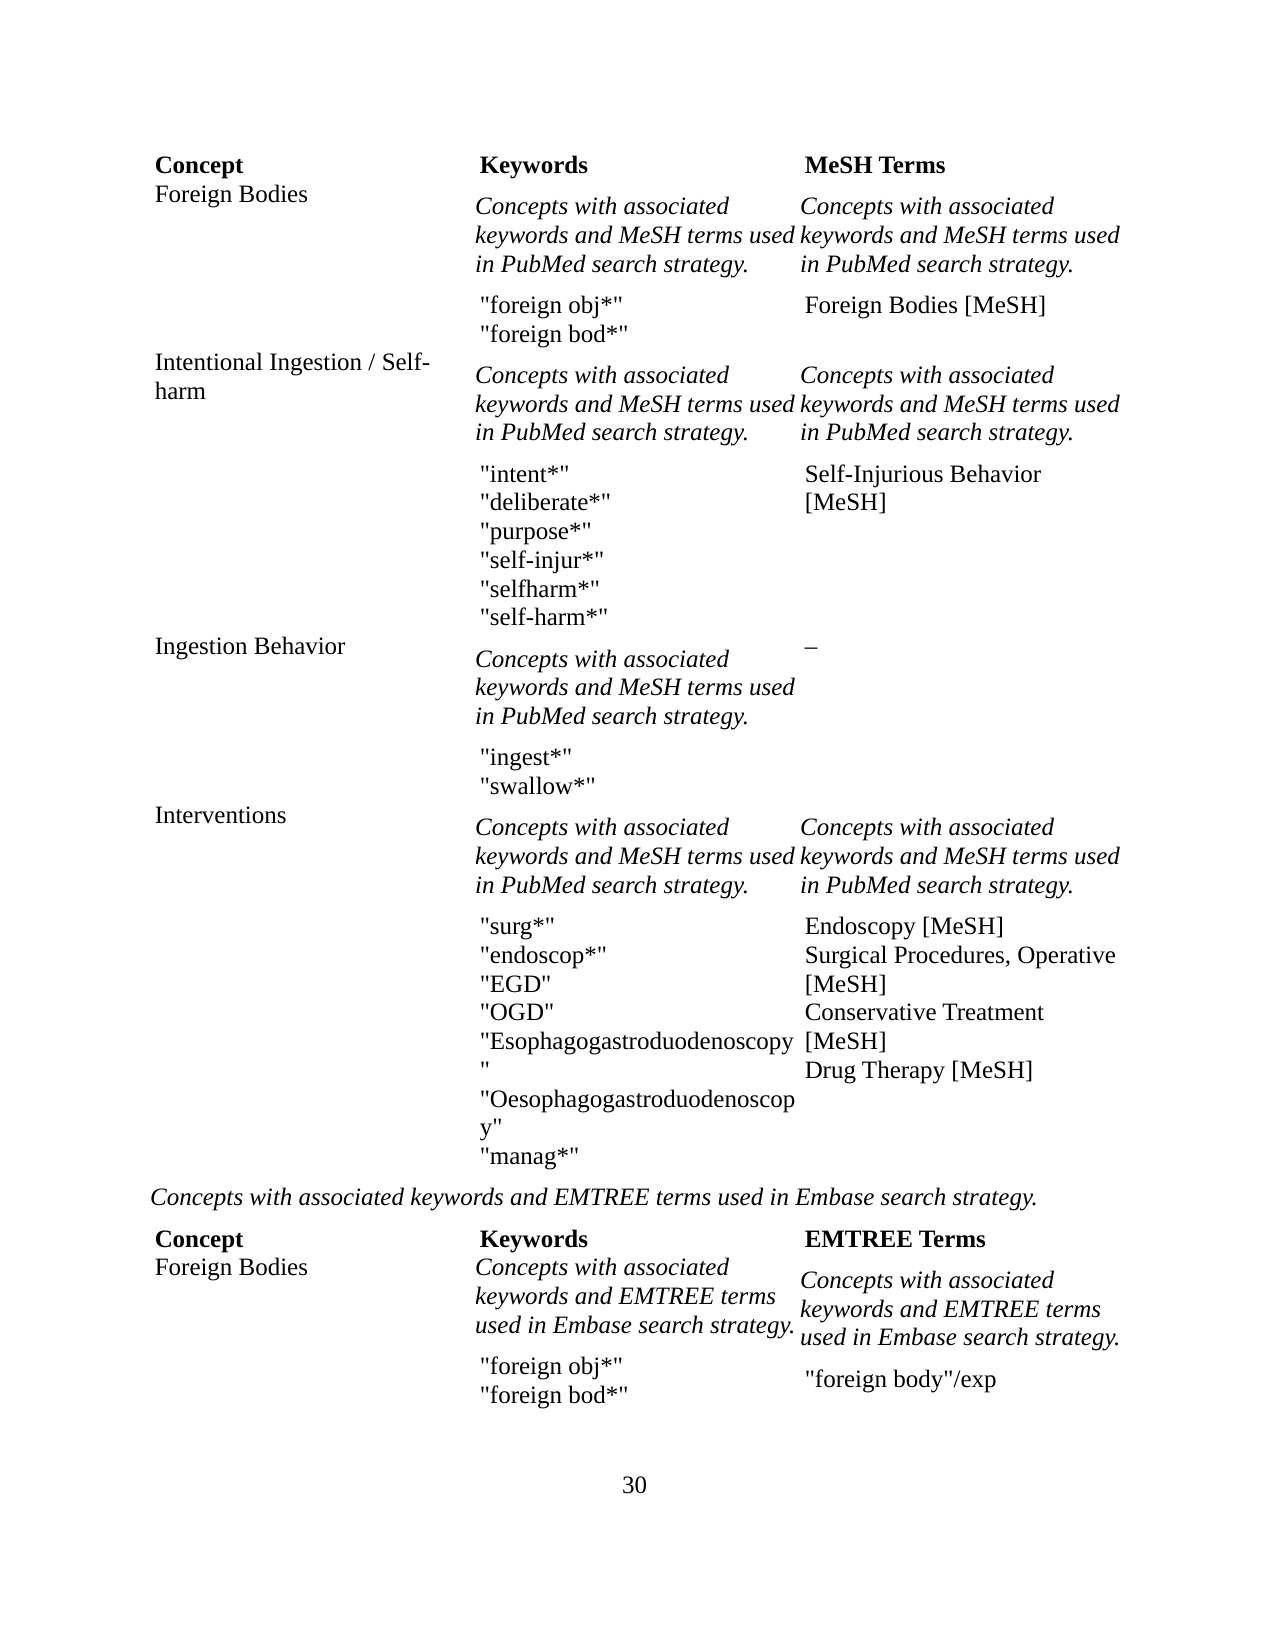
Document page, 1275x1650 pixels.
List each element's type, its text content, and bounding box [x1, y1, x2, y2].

table_header Endoscopy [MeSH] [800, 911, 1125, 940]
table_cell Intentional Ingestion / Self-harm [150, 348, 475, 631]
table_cell Concepts with associated keywords and MeSH terms used in PubMed search strategy. [800, 800, 1125, 911]
table_cell "EGD" [475, 969, 800, 997]
table_header "foreign body"/exp [800, 1364, 1125, 1392]
table_cell Concepts with associated keywords and MeSH terms used in PubMed search strategy. [800, 179, 1125, 290]
table_cell Concepts with associated keywords and MeSH terms used in PubMed search strategy. [475, 179, 800, 290]
table_cell "purpose*" [475, 516, 800, 545]
table_cell Drug Therapy [MeSH] [800, 1055, 1125, 1084]
table_header "surg*" [475, 911, 800, 940]
table_cell "self-harm*" [475, 603, 800, 631]
table_cell Concepts with associated keywords and MeSH terms used in PubMed search strategy. [800, 348, 1125, 459]
table_cell Concepts with associated keywords and EMTREE terms used in Embase search strategy. [800, 1253, 1125, 1364]
table_cell "swallow*" [475, 771, 800, 800]
table_cell Interventions [150, 800, 475, 1170]
table_header Keywords [475, 150, 800, 179]
table_cell Concepts with associated keywords and MeSH terms used in PubMed search strategy. [475, 348, 800, 459]
table_cell Concepts with associated keywords and EMTREE terms used in Embase search strategy. [475, 1253, 800, 1351]
table_cell "self-injur*" [475, 545, 800, 574]
table_header Foreign Bodies [MeSH] [800, 290, 1125, 319]
table_cell "Esophagogastroduodenoscopy" [475, 1026, 800, 1084]
table_header Keywords [475, 1224, 800, 1252]
table_cell Conservative Treatment [MeSH] [800, 998, 1125, 1055]
table_header "intent*" [475, 459, 800, 487]
table_cell "foreign bod*" [475, 319, 800, 347]
table_cell "endoscop*" [475, 940, 800, 969]
table_cell [800, 1392, 1125, 1409]
table_cell Concepts with associated keywords and MeSH terms used in PubMed search strategy. [475, 631, 800, 743]
table_header Concept [150, 1224, 475, 1252]
table_cell Foreign Bodies [150, 179, 475, 347]
table_cell "manag*" [475, 1141, 800, 1170]
table_cell – [800, 631, 1125, 800]
table_header MeSH Terms [800, 150, 1125, 179]
table_header Self-Injurious Behavior [MeSH] [800, 459, 1125, 516]
table_cell Foreign Bodies [150, 1253, 475, 1409]
table_cell "deliberate*" [475, 488, 800, 516]
table_cell "OGD" [475, 998, 800, 1026]
table_cell "foreign bod*" [475, 1380, 800, 1409]
table_header "foreign obj*" [475, 1351, 800, 1380]
table_cell Ingestion Behavior [150, 631, 475, 800]
text Concepts with associated keywords and EMTREE terms used in Embase search strategy. [150, 1182, 1125, 1211]
table_cell "Oesophagogastroduodenoscopy" [475, 1084, 800, 1141]
table_header "ingest*" [475, 743, 800, 771]
table_cell [800, 516, 1125, 631]
table_cell Surgical Procedures, Operative [MeSH] [800, 940, 1125, 997]
table_cell Concepts with associated keywords and MeSH terms used in PubMed search strategy. [475, 800, 800, 911]
table_cell "selfharm*" [475, 574, 800, 602]
table_cell [800, 319, 1125, 347]
table_header Concept [150, 150, 475, 179]
table_header EMTREE Terms [800, 1224, 1125, 1252]
table_cell [800, 1084, 1125, 1170]
table_header "foreign obj*" [475, 290, 800, 319]
